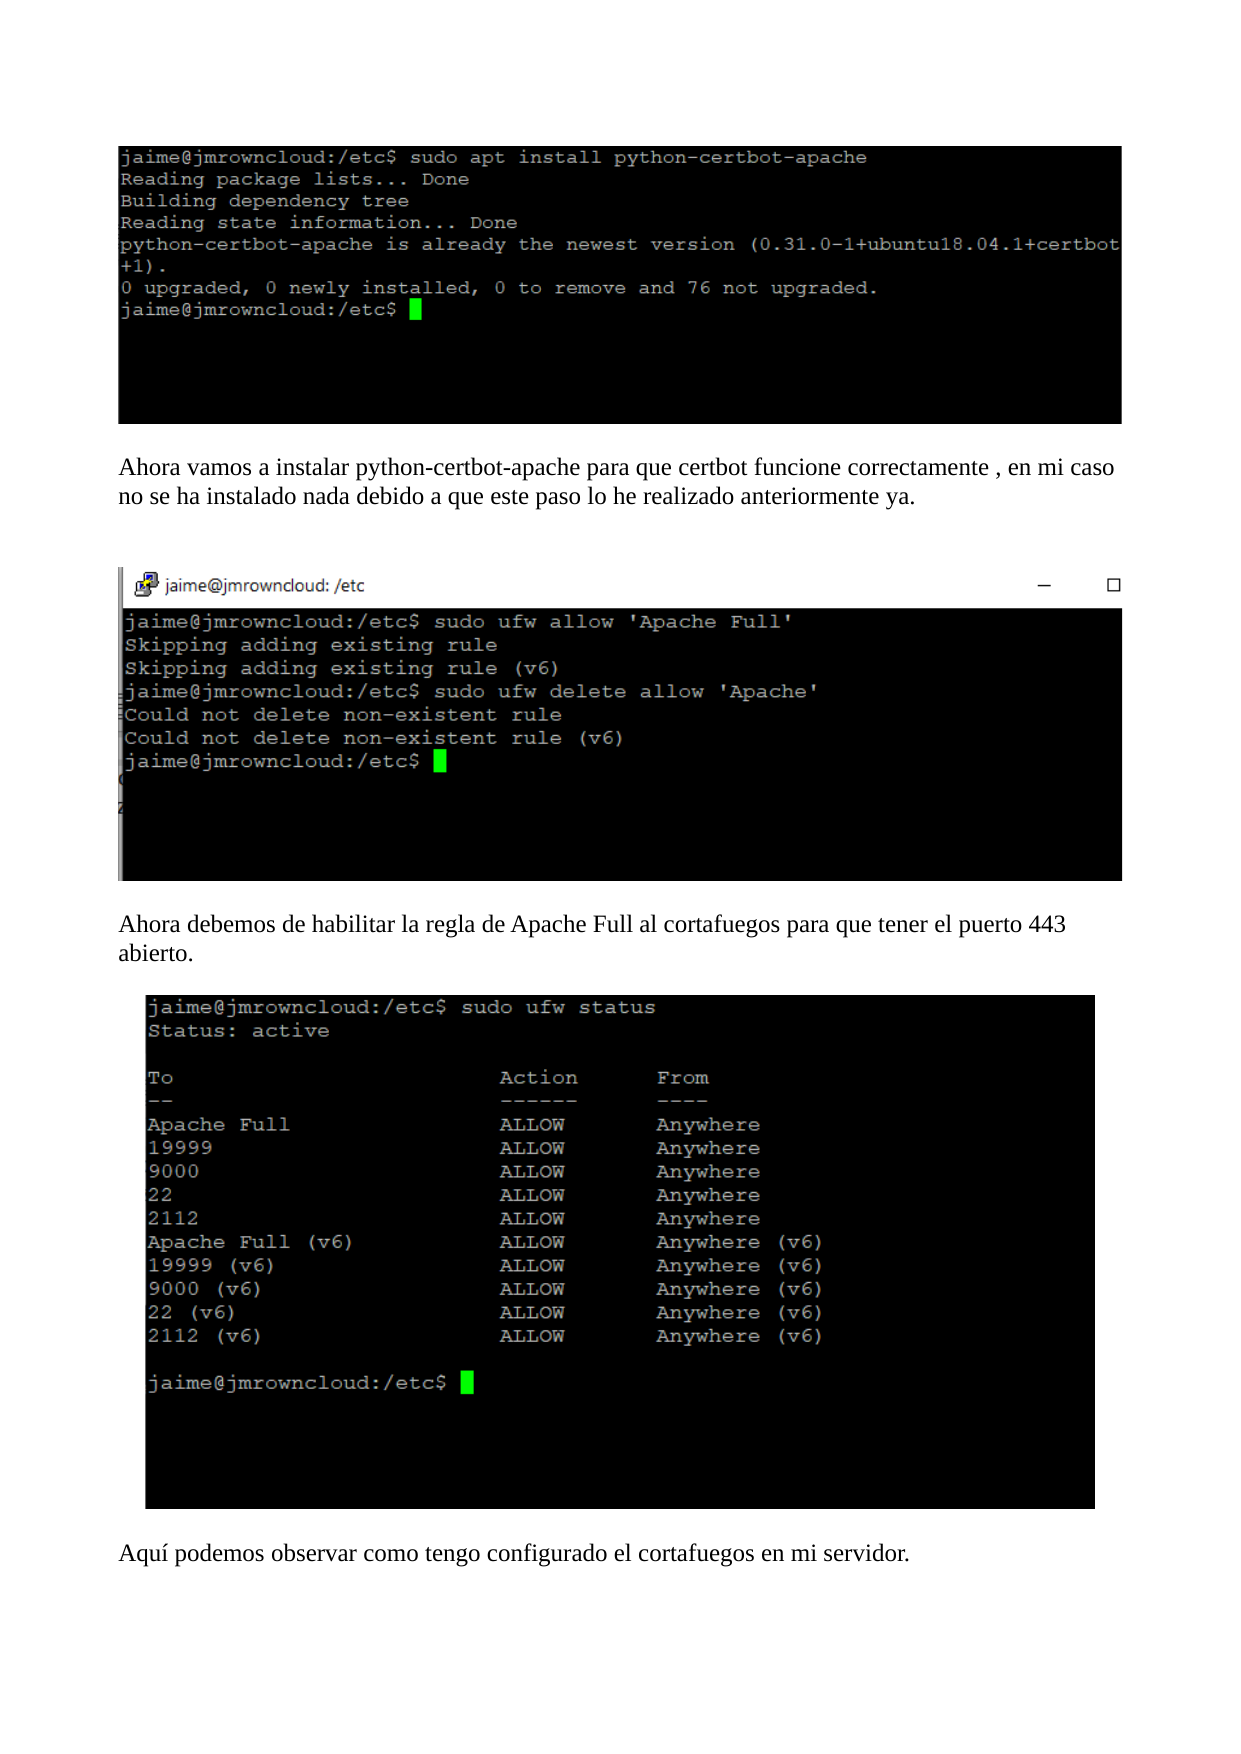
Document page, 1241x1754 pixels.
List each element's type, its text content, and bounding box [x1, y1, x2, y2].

text Ahora debemos de habilitar la regla de Apache Full al cortafuegos para que tener el puerto 443 abierto. [118, 909, 1122, 966]
picture [118, 567, 1123, 881]
picture [145, 995, 1095, 1509]
picture [118, 146, 1123, 424]
text Aquí podemos observar como tengo configurado el cortafuegos en mi servidor. [118, 1538, 1122, 1567]
text Ahora vamos a instalar python-certbot-apache para que certbot funcione correctamente , en mi caso no se ha instalado nada debido a que este paso lo he realizado anteriormente ya. [118, 452, 1122, 510]
